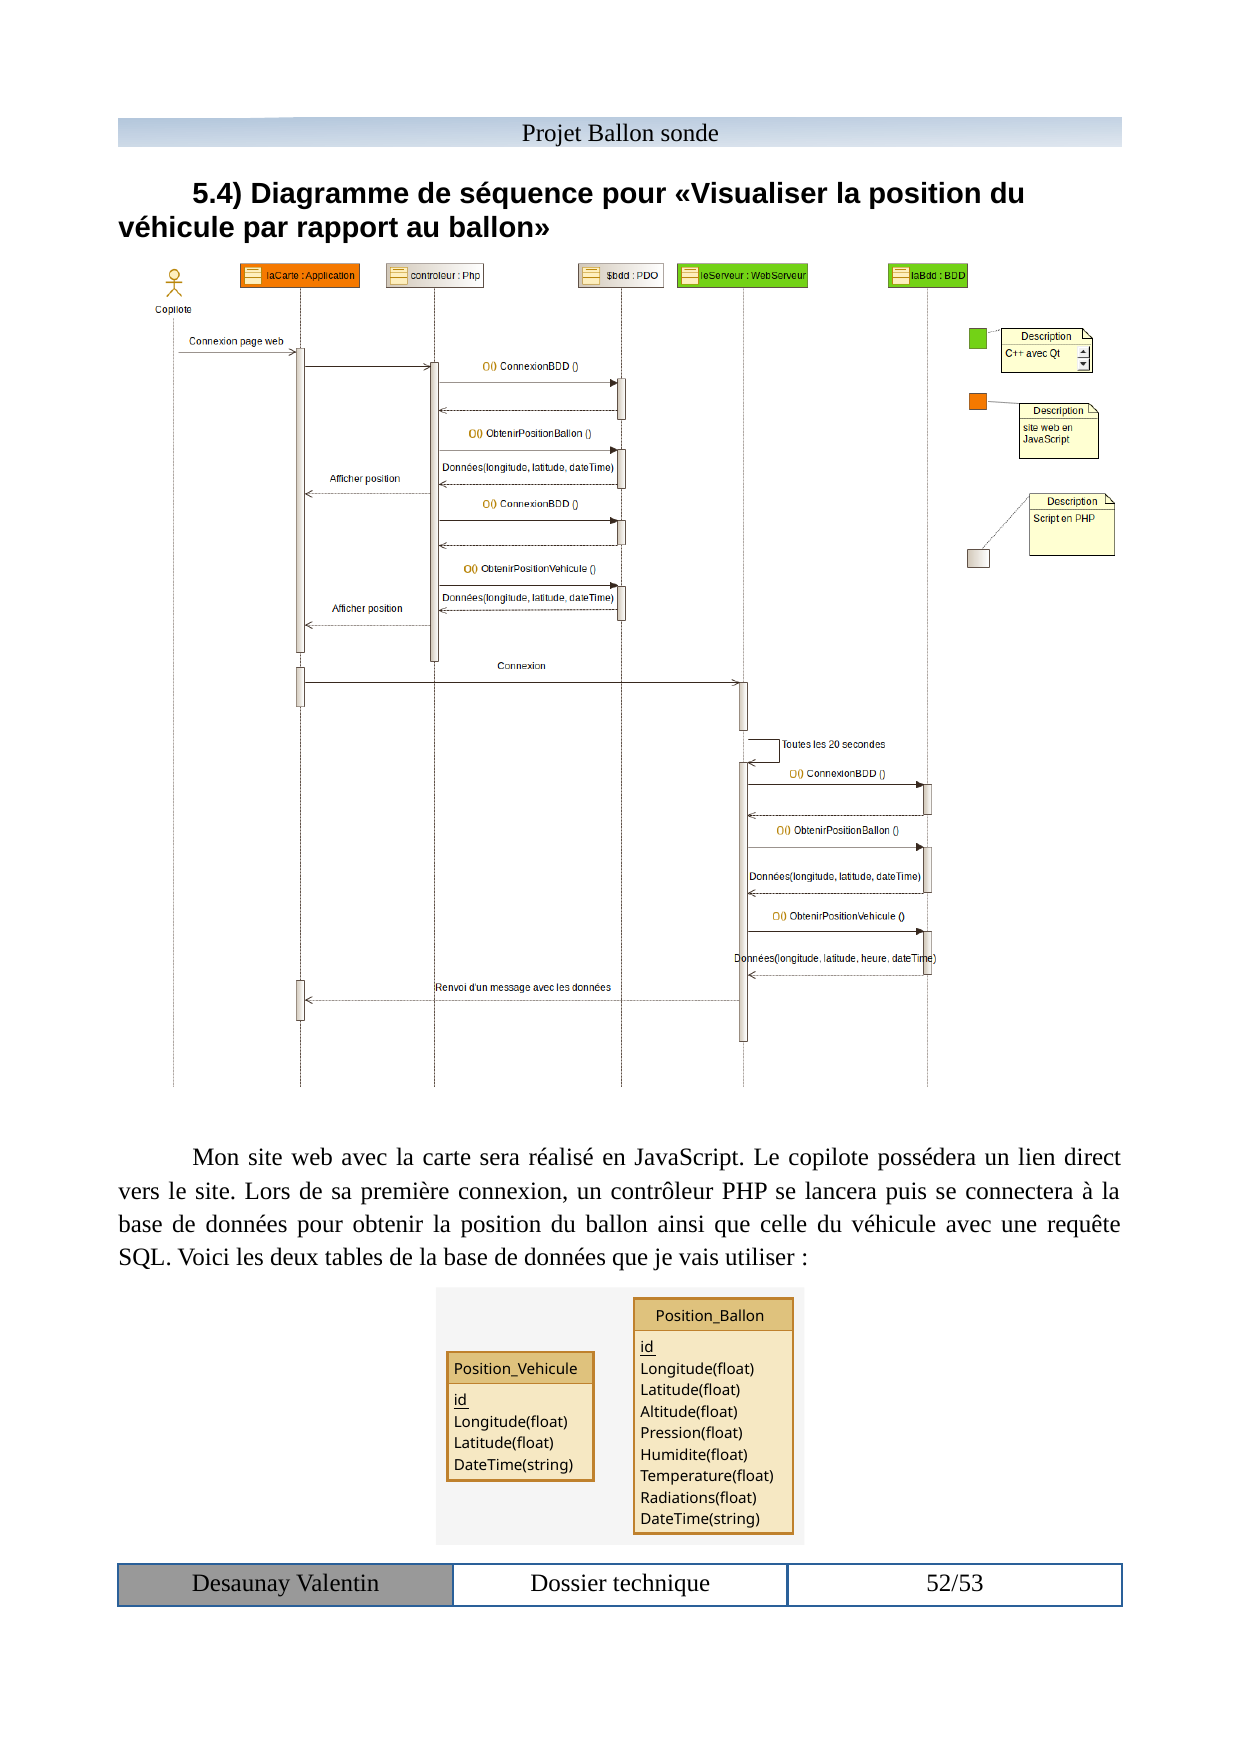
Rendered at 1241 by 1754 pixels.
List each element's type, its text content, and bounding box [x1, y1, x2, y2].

subtitle 5.4) Diagramme de séquence pour «Visualiser la position du véhicule par rapport au ballon» [118, 176, 1122, 243]
picture [118, 256, 1123, 1087]
text Mon site web avec la carte sera réalisé en JavaScript. Le copilote possédera un lien direct vers le site. Lors de sa première connexion, un contrôleur PHP se lancera puis se connectera à la base de données pour obtenir la position du ballon ainsi que celle du véhicule avec une requête SQL. Voici les deux tables de la base de données que je vais utiliser : [118, 1138, 1122, 1271]
